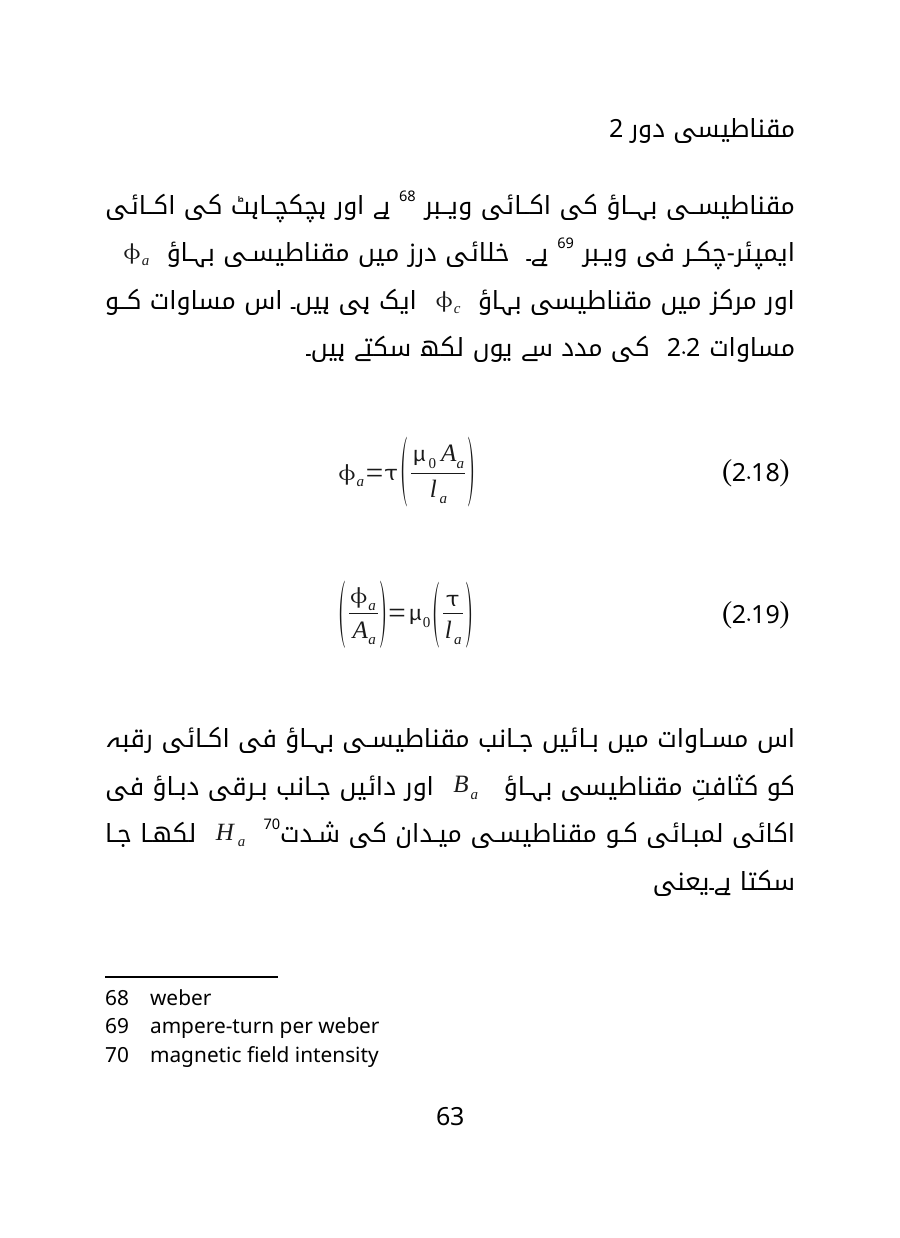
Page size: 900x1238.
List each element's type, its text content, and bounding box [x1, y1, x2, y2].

text ampere-turn per weber [105, 1012, 795, 1040]
table_header [105, 575, 699, 669]
text اس مساوات میں بائیں جانب مقناطیسی بہاؤ فی اکائی رقبہ کو کثافتِ مقناطیسی بہاؤ اور دائیں جانب برقی دباؤ فی اکائی لمبائی کو مقناطیسی میدان کی شدتلکھا جا سکتا ہے۔یعنی [105, 716, 795, 905]
text مقناطیسی بہاؤ کی اکائی ویبر ہے اور ہچکچاہٹ کی اکائی ایمپئر-چکر فی ویبر ہے۔ خلائی درز میں مقناطیسی بہاؤاور مرکز میں مقناطیسی بہاؤایک ہی ہیں۔ اس مساوات کو مساوات 2.2 کی مدد سے یوں لکھ سکتے ہیں۔ [105, 182, 795, 372]
table_header (2.19) [699, 575, 795, 669]
table_header [105, 431, 700, 528]
text magnetic field intensity [105, 1040, 795, 1068]
text weber [105, 983, 795, 1012]
table_header (2.18) [700, 431, 795, 528]
